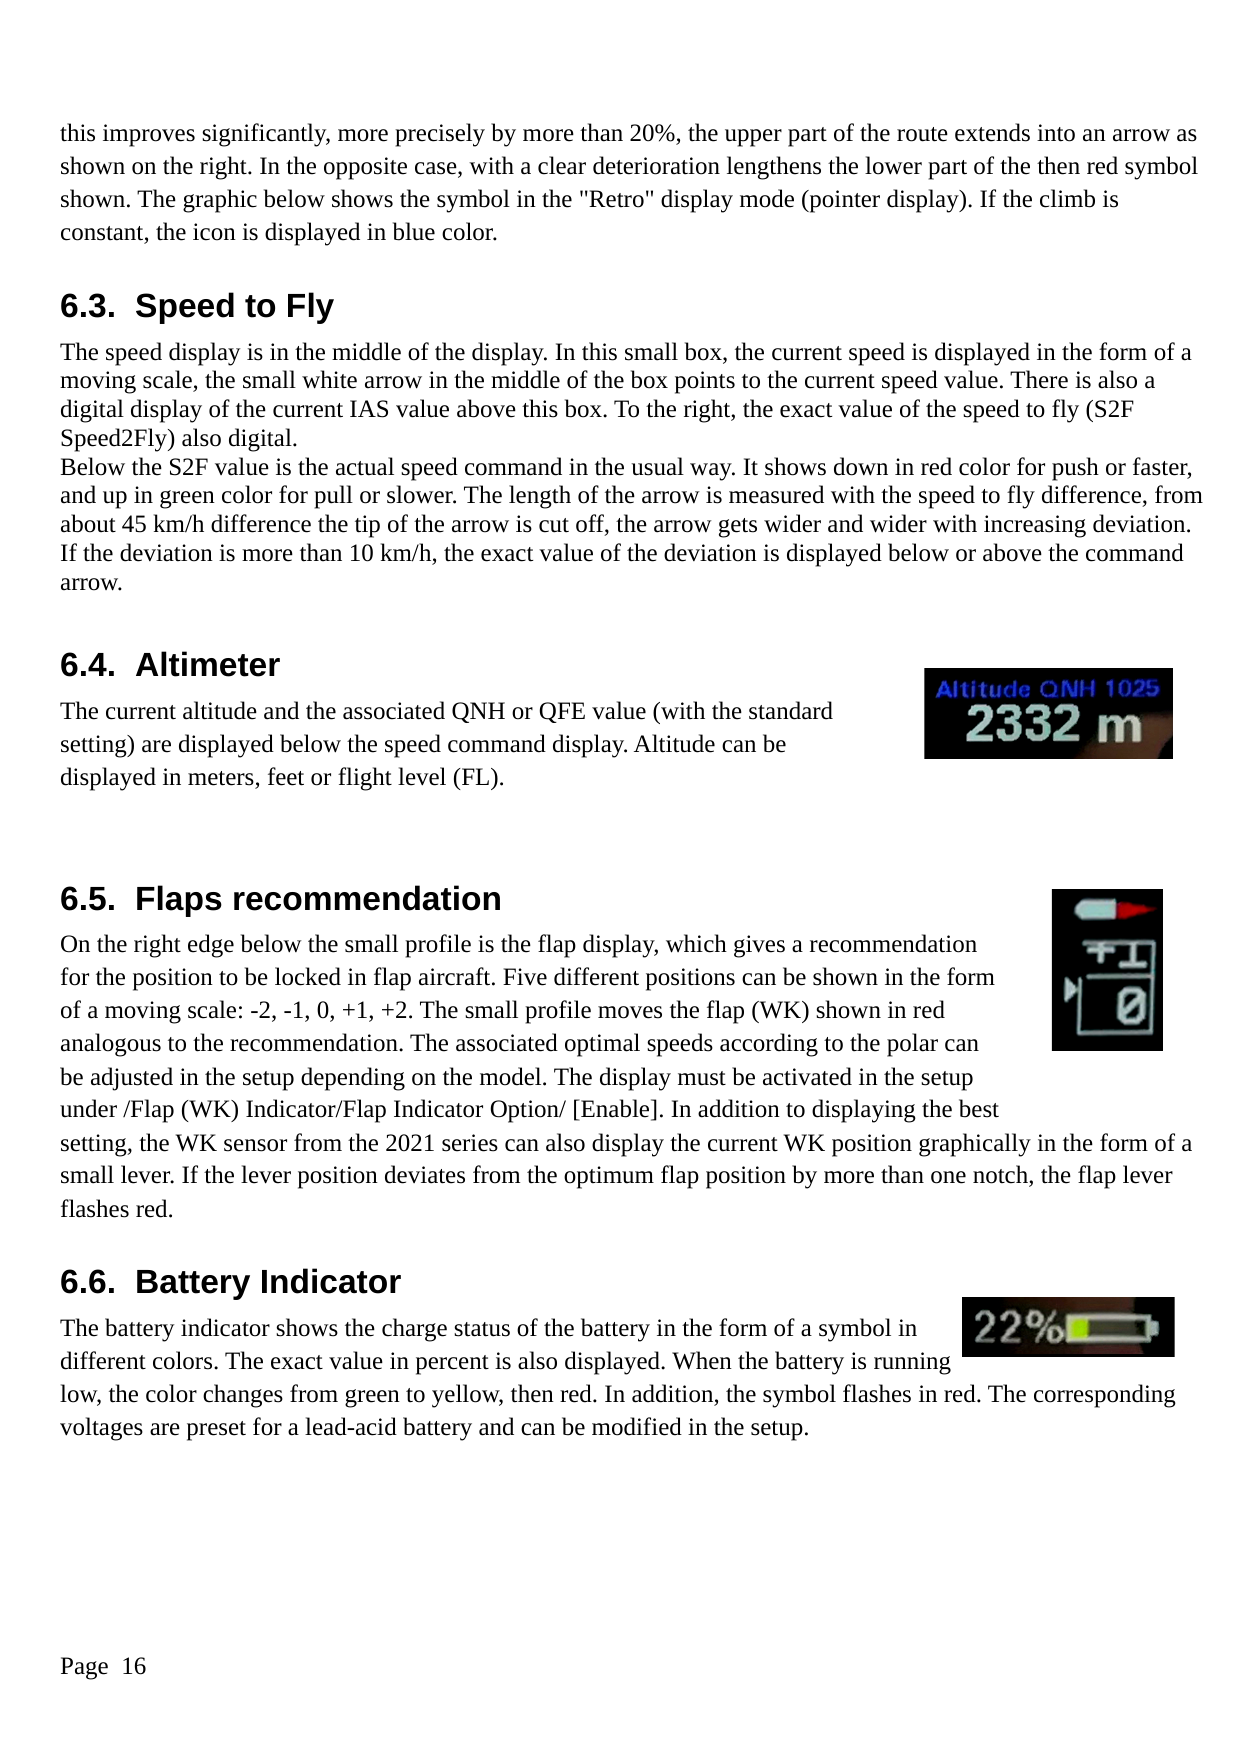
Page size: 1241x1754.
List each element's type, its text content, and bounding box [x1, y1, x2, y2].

picture [1051, 889, 1163, 1051]
text The current altitude and the associated QNH or QFE value (with the standard setting) are displayed below the speed command display. Altitude can be displayed in meters, feet or flight level (FL). [60, 696, 1207, 791]
subtitle Battery Indicator [60, 1262, 1207, 1301]
subtitle Flaps recommendation [60, 878, 1207, 917]
picture [924, 668, 1173, 759]
text The battery indicator shows the charge status of the battery in the form of a symbol in different colors. The exact value in percent is also displayed. When the battery is running low, the color changes from green to yellow, then red. In addition, the symbol flashes in red. The corresponding voltages are preset for a lead-acid battery and can be modified in the setup. [60, 1313, 1207, 1441]
subtitle Altimeter [60, 645, 1207, 684]
text this improves significantly, more precisely by more than 20%, the upper part of the route extends into an arrow as shown on the right. In the opposite case, with a clear deterioration lengthens the lower part of the then red symbol shown. The graphic below shows the symbol in the "Retro" display mode (pointer display). If the climb is constant, the icon is displayed in blue color. [60, 118, 1207, 246]
subtitle Speed to Fly [60, 286, 1207, 324]
text The speed display is in the middle of the display. In this small box, the current speed is displayed in the form of a moving scale, the small white arrow in the middle of the box points to the current speed value. There is also a digital display of the current IAS value above this box. To the right, the exact value of the speed to fly (S2F Speed2Fly) also digital. Below the S2F value is the actual speed command in the usual way. It shows down in red color for push or faster, and up in green color for pull or slower. The length of the arrow is measured with the speed to fly difference, from about 45 km/h difference the tip of the arrow is cut off, the arrow gets wider and wider with increasing deviation. If the deviation is more than 10 km/h, the exact value of the deviation is displayed below or above the command arrow. [60, 337, 1207, 596]
text On the right edge below the small profile is the flap display, which gives a recommendation for the position to be locked in flap aircraft. Five different positions can be shown in the form of a moving scale: -2, -1, 0, +1, +2. The small profile moves the flap (WK) shown in red analogous to the recommendation. The associated optimal speeds according to the polar can be adjusted in the setup depending on the model. The display must be activated in the setup under /Flap (WK) Indicator/Flap Indicator Option/ [Enable]. In addition to displaying the best setting, the WK sensor from the 2021 series can also display the current WK position graphically in the form of a small lever. If the lever position deviates from the optimum flap position by more than one notch, the flap lever flashes red. [60, 929, 1207, 1222]
picture [962, 1297, 1175, 1357]
